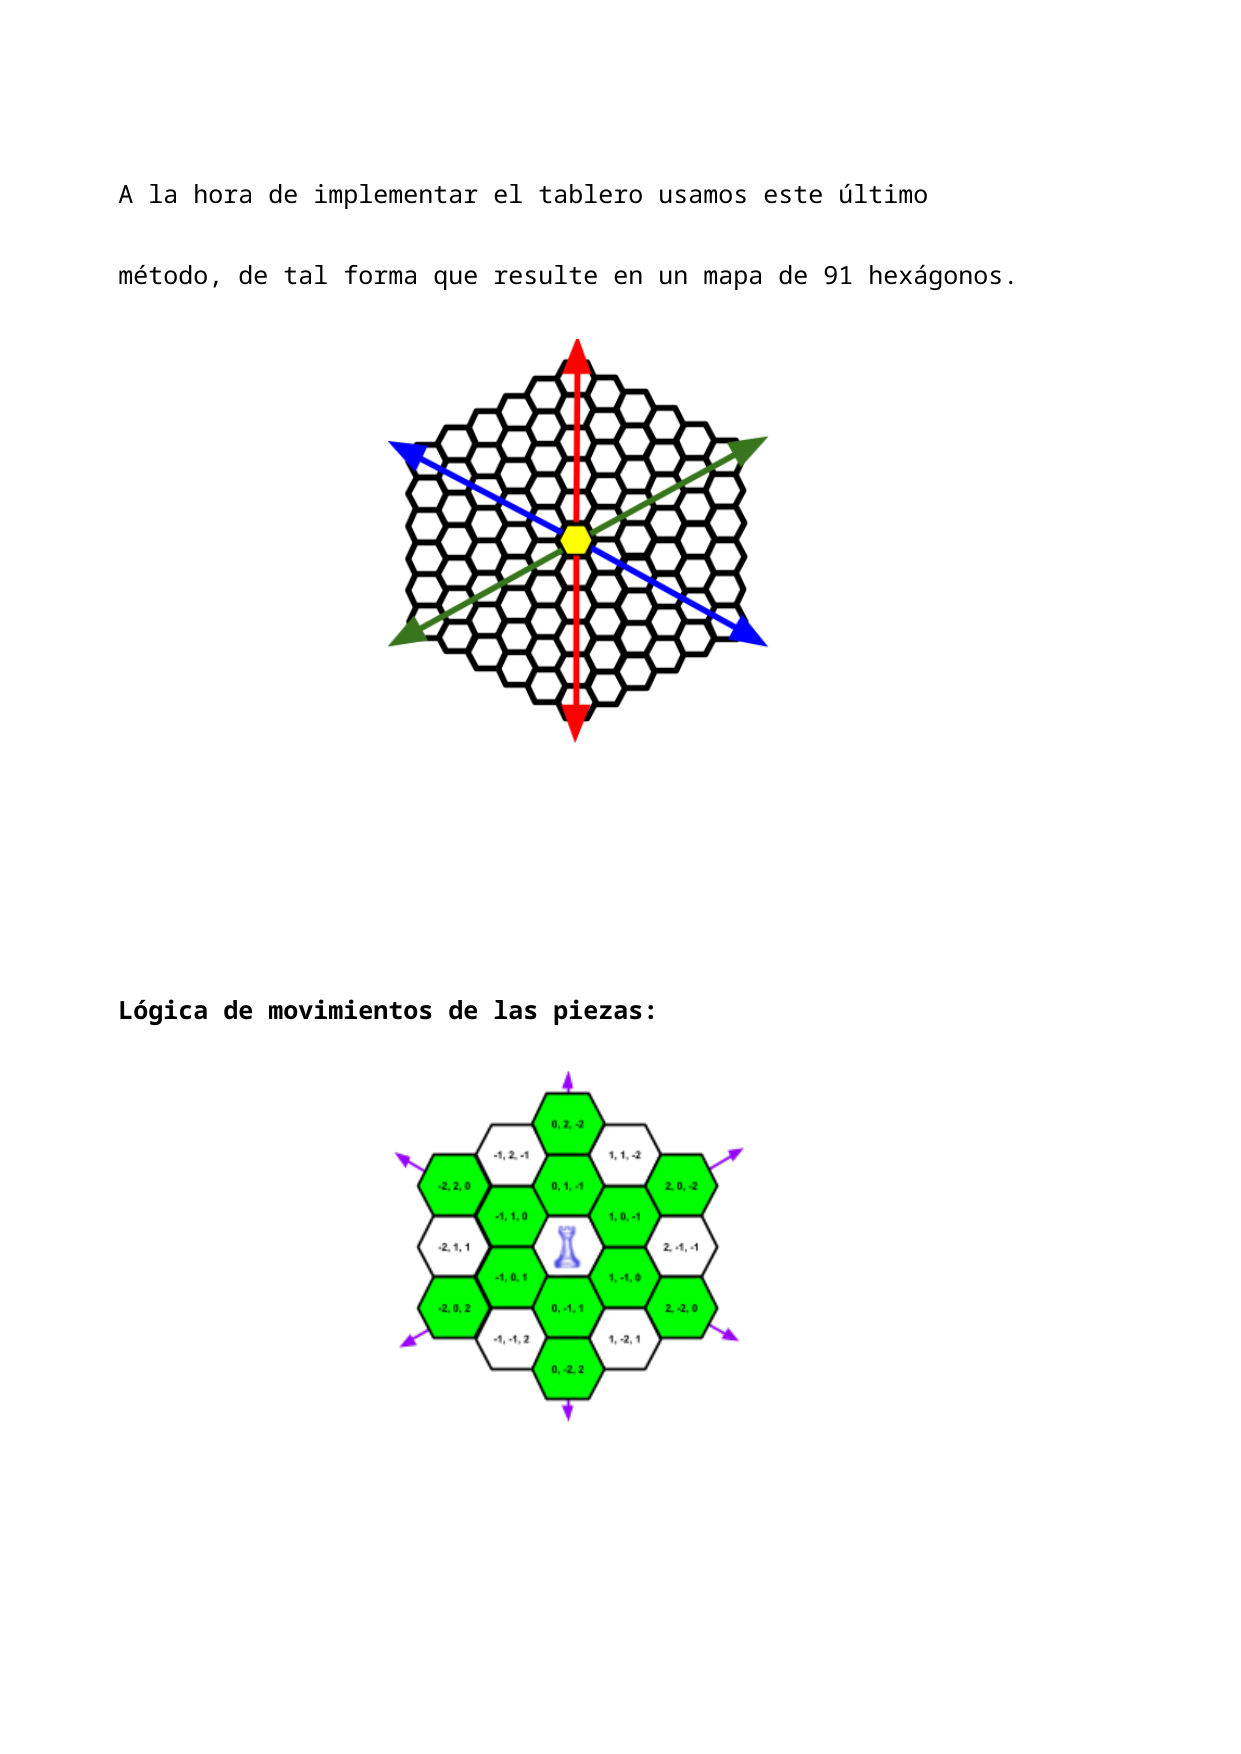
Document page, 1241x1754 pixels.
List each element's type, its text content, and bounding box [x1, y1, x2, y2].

subtitle A la hora de implementar el tablero usamos este último método, de tal forma que resulte en un mapa de 91 hexágonos. [118, 176, 1038, 292]
picture [394, 1071, 744, 1422]
subtitle Lógica de movimientos de las piezas: [118, 993, 1038, 1027]
picture [387, 339, 769, 744]
